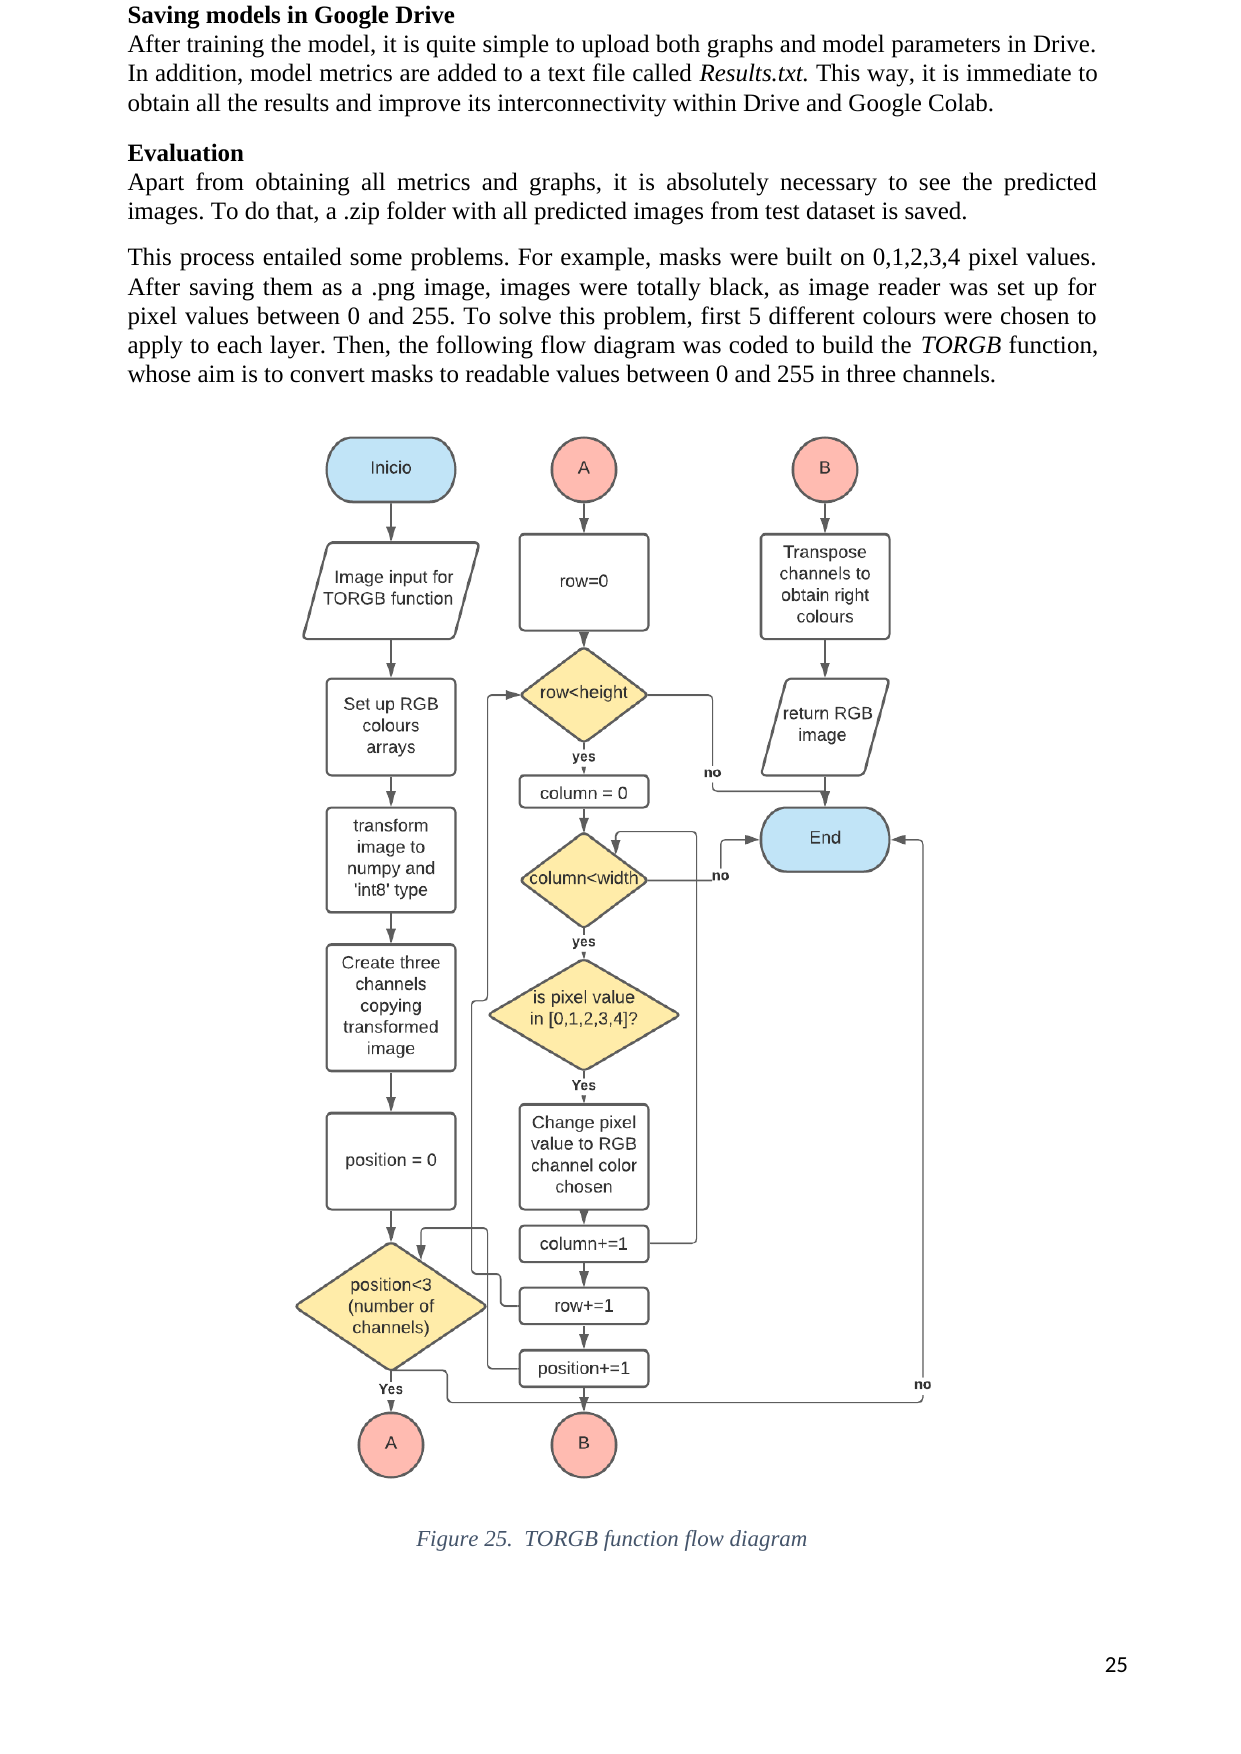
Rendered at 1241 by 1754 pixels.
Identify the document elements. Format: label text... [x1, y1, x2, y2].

subtitle Saving models in Google Drive [127, 0, 1098, 29]
text This process entailed some problems. For example, masks were built on 0,1,2,3,4 pixel values. After saving them as a .png image, images were totally black, as image reader was set up for pixel values between 0 and 255. To solve this problem, first 5 different colours were chosen to apply to each layer. Then, the following flow diagram was coded to build the TORGB function, whose aim is to convert masks to readable values between 0 and 255 in three channels. [127, 242, 1098, 388]
text After training the model, it is quite simple to upload both graphs and model parameters in Drive. In addition, model metrics are added to a text file called Results.txt. This way, it is immediate to obtain all the results and improve its interconnectivity within Drive and Google Colab. [127, 29, 1098, 117]
subtitle Evaluation [127, 138, 1098, 167]
text Figure 25. TORGB function flow diagram [127, 1525, 1098, 1552]
text Apart from obtaining all metrics and graphs, it is absolutely necessary to see the predicted images. To do that, a .zip folder with all predicted images from test dataset is saved. [127, 167, 1098, 225]
